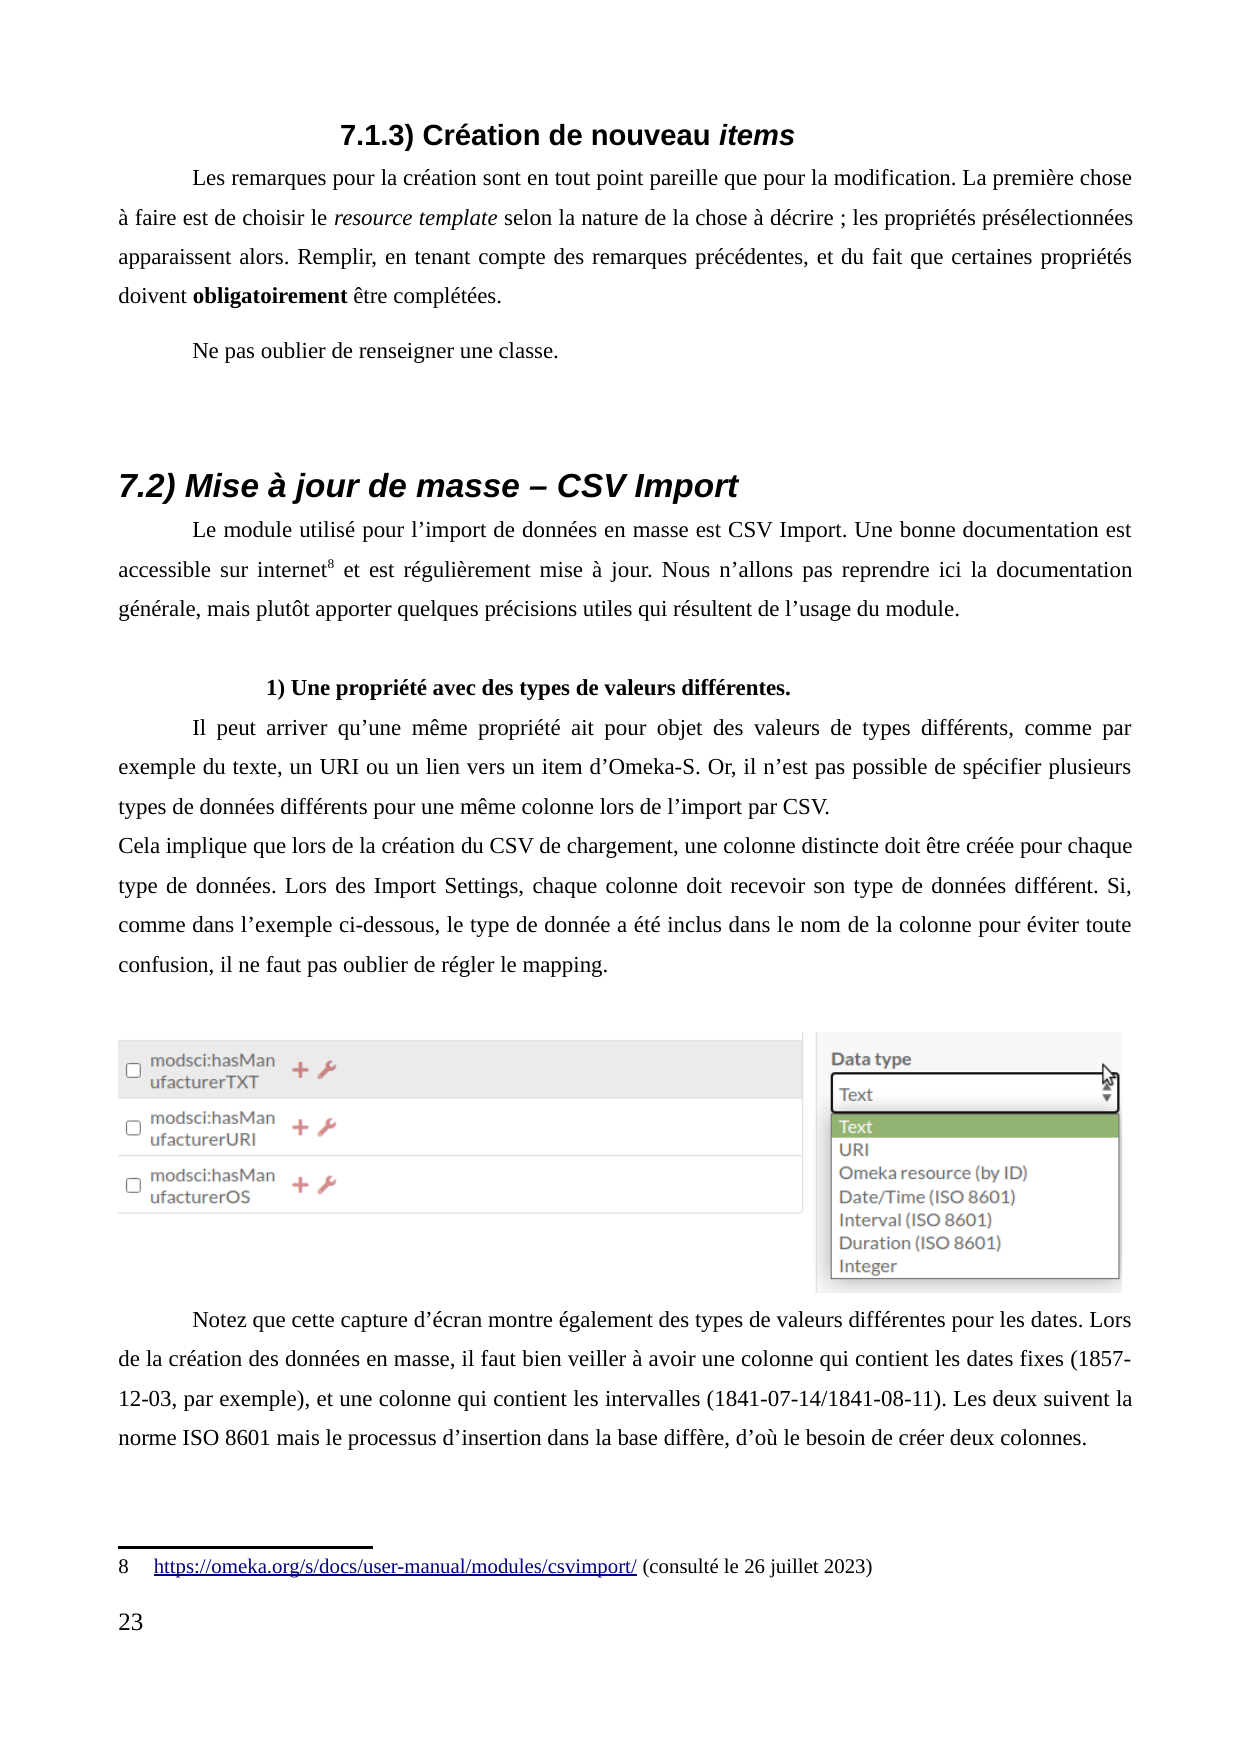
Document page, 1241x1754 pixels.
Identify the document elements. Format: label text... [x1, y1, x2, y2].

text Cela implique que lors de la création du CSV de chargement, une colonne distincte doit être créée pour chaque type de données. Lors des Import Settings, chaque colonne doit recevoir son type de données différent. Si, comme dans l’exemple ci-dessous, le type de donnée a été inclus dans le nom de la colonne pour éviter toute confusion, il ne faut pas oublier de régler le mapping. [118, 832, 1134, 977]
text Ne pas oublier de renseigner une classe. [118, 337, 1134, 363]
picture [118, 1032, 1123, 1293]
text Les remarques pour la création sont en tout point pareille que pour la modification. La première chose à faire est de choisir le resource template selon la nature de la chose à décrire ; les propriétés présélectionnées apparaissent alors. Remplir, en tenant compte des remarques précédentes, et du fait que certaines propriétés doivent obligatoirement être complétées. [118, 164, 1134, 309]
text Le module utilisé pour l’import de données en masse est CSV Import. Une bonne documentation est accessible sur internet et est régulièrement mise à jour. Nous n’allons pas reprendre ici la documentation générale, mais plutôt apporter quelques précisions utiles qui résultent de l’usage du module. [118, 517, 1134, 622]
subtitle 7.1.3) Création de nouveau items [118, 118, 1134, 152]
text Notez que cette capture d’écran montre également des types de valeurs différentes pour les dates. Lors de la création des données en masse, il faut bien veiller à avoir une colonne qui contient les dates fixes (1857-12-03, par exemple), et une colonne qui contient les intervalles (1841-07-14/1841-08-11). Les deux suivent la norme ISO 8601 mais le processus d’insertion dans la base diffère, d’où le besoin de créer deux colonnes. [118, 1030, 1134, 1451]
text Il peut arriver qu’une même propriété ait pour objet des valeurs de types différents, comme par exemple du texte, un URI ou un lien vers un item d’Omeka-S. Or, il n’est pas possible de spécifier plusieurs types de données différents pour une même colonne lors de l’import par CSV. [118, 714, 1134, 819]
text https://omeka.org/s/docs/user-manual/modules/csvimport/ (consulté le 26 juillet 2023) [118, 1553, 1134, 1578]
subtitle 7.2) Mise à jour de masse – CSV Import [118, 466, 1134, 504]
text 1) Une propriété avec des types de valeurs différentes. [118, 674, 1134, 701]
